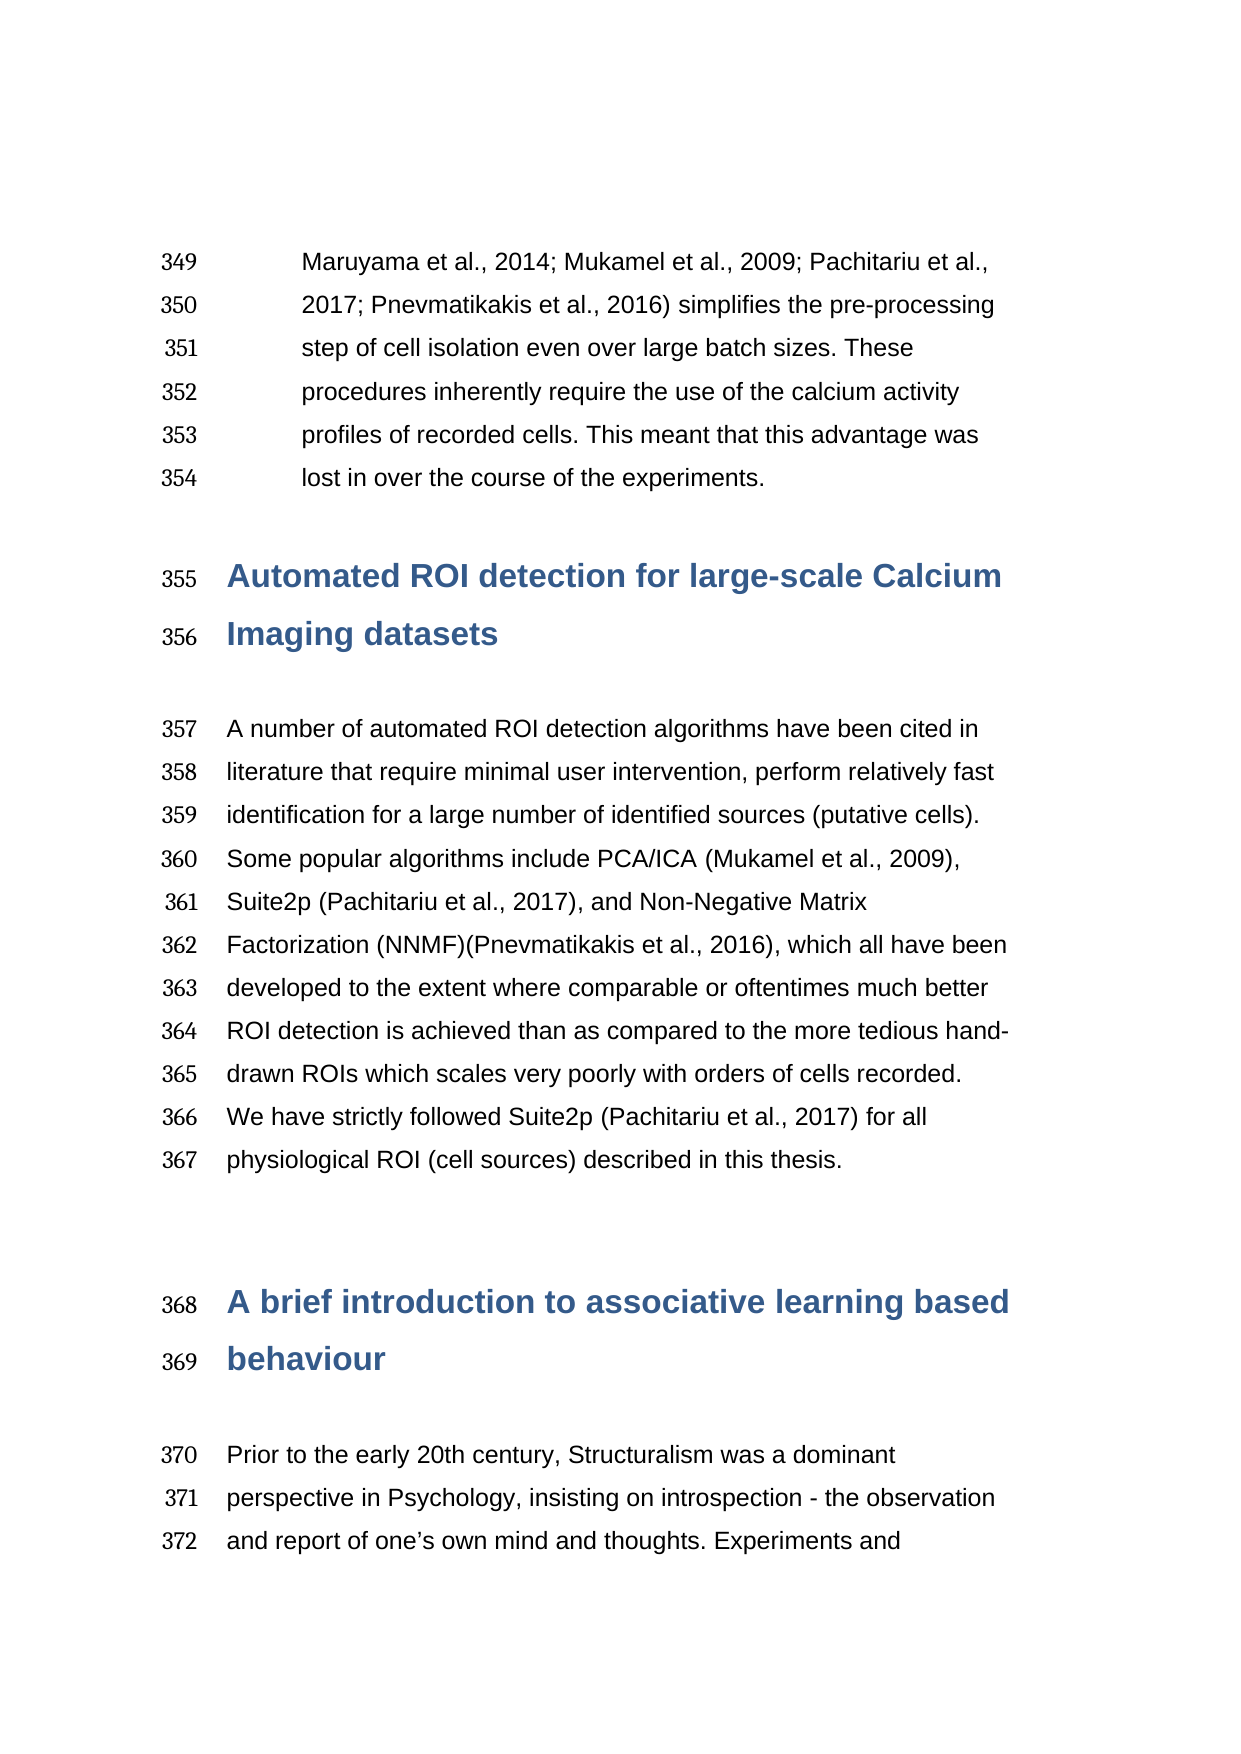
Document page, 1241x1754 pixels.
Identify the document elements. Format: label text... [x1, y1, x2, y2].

subtitle Automated ROI detection for large-scale Calcium Imaging datasets [226, 556, 1014, 652]
subtitle A brief introduction to associative learning based behaviour [226, 1282, 1014, 1378]
text A number of automated ROI detection algorithms have been cited in literature that require minimal user intervention, perform relatively fast identification for a large number of identified sources (putative cells). Some popular algorithms include PCA/ICA (Mukamel et al., 2009)⁠, Suite2p (Pachitariu et al., 2017)⁠, and Non-Negative Matrix Factorization (NNMF)(Pnevmatikakis et al., 2016)⁠, which all have been developed to the extent where comparable or oftentimes much better ROI detection is achieved than as compared to the more tedious hand-drawn ROIs which scales very poorly with orders of cells recorded. [226, 714, 1014, 1088]
text Prior to the early 20th century, Structuralism was a dominant perspective in Psychology, insisting on introspection - the observation and report of one’s own mind and thoughts. Experiments and [226, 1440, 1014, 1555]
list Maruyama et al., 2014; Mukamel et al., 2009; Pachitariu et al., 2017; Pnevmatikakis et al., 2016) simplifies the pre-processing step of cell isolation even over large batch sizes. These procedures inherently require the use of the calcium activity profiles of recorded cells. This meant that this advantage was lost in over the course of the experiments. [264, 247, 1014, 492]
text We have strictly followed Suite2p (Pachitariu et al., 2017)⁠ for all physiological ROI (cell sources) described in this thesis. [226, 1102, 1014, 1174]
